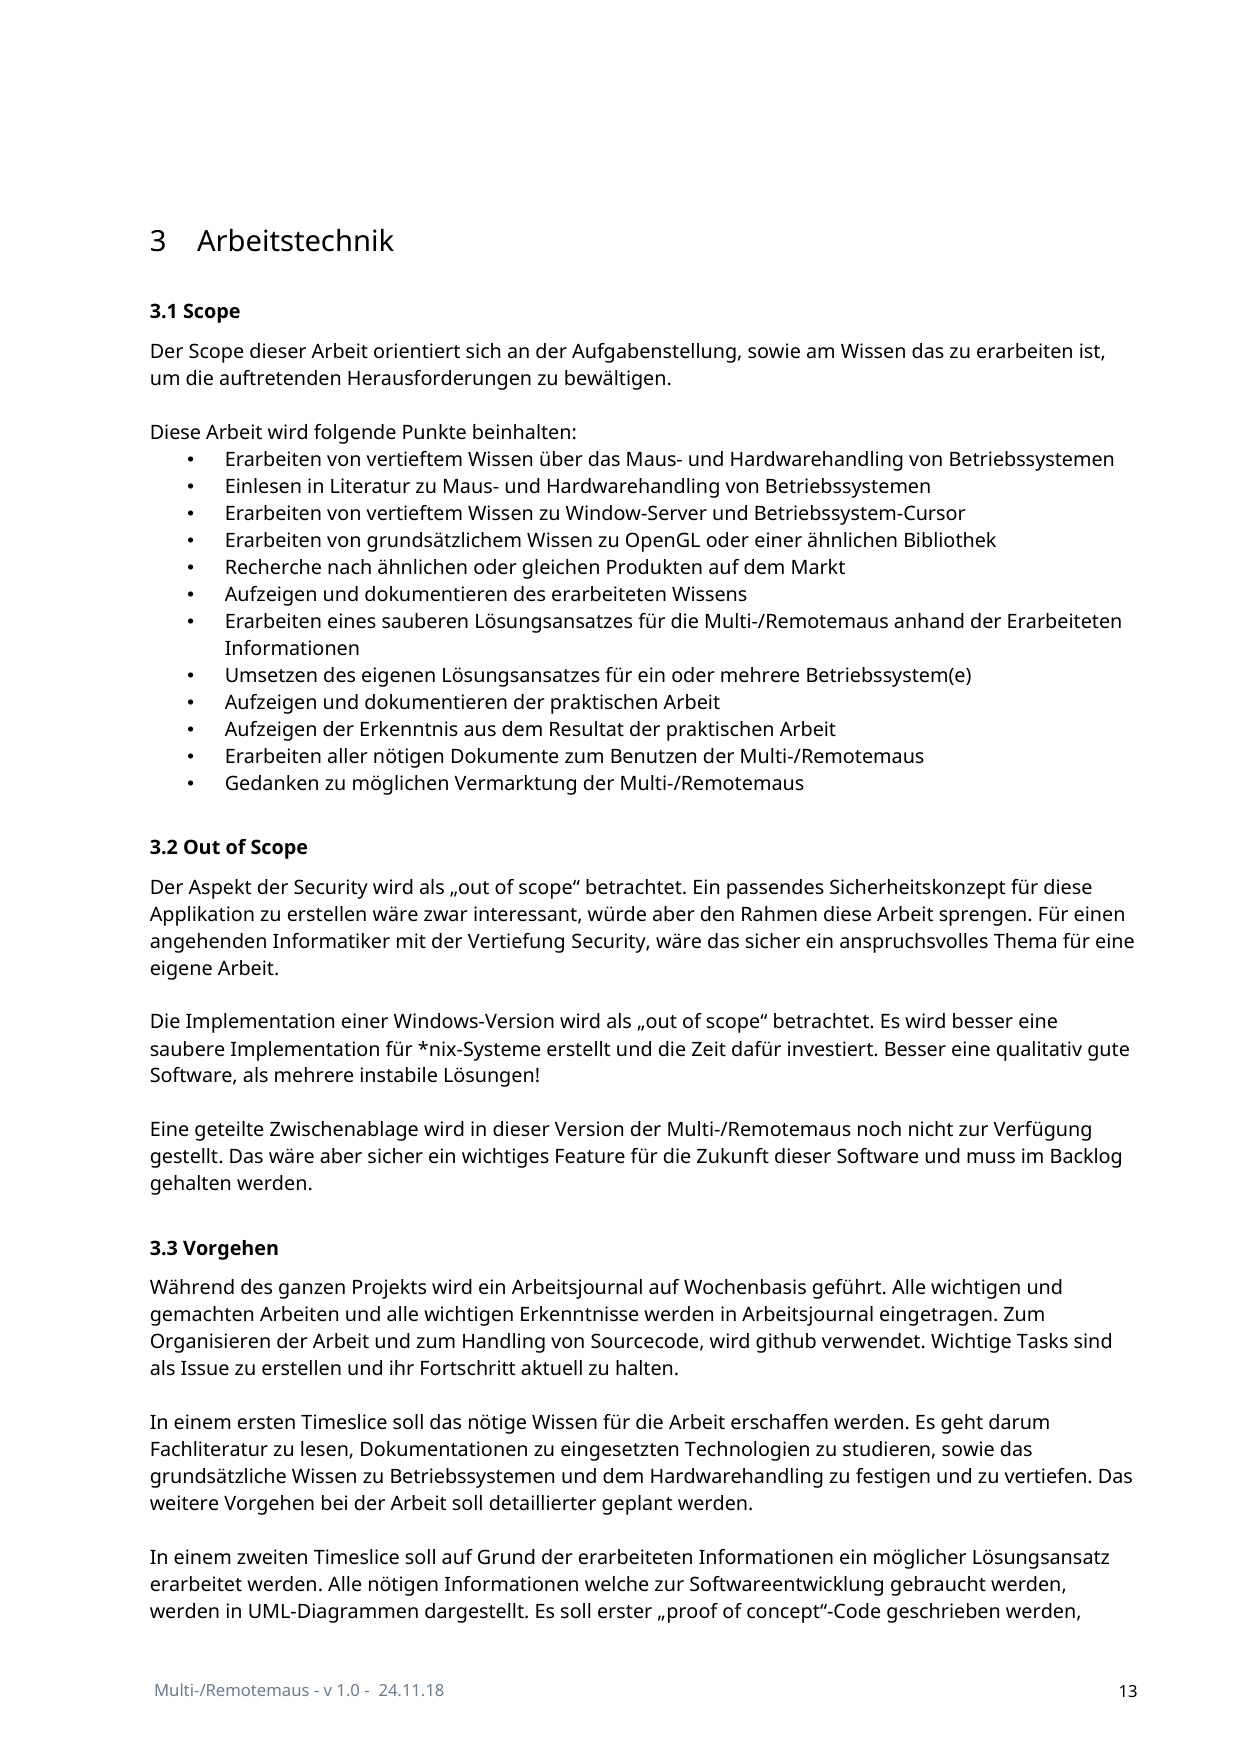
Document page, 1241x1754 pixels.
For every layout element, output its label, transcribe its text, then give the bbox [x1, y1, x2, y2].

list Erarbeiten eines sauberen Lösungsansatzes für die Multi-/Remotemaus anhand der Erarbeiteten Informationen [187, 607, 1136, 661]
list Erarbeiten von grundsätzlichem Wissen zu OpenGL oder einer ähnlichen Bibliothek [187, 526, 1136, 553]
list Gedanken zu möglichen Vermarktung der Multi-/Remotemaus [187, 769, 1136, 796]
list Erarbeiten von vertieftem Wissen zu Window-Server und Betriebssystem-Cursor [187, 499, 1136, 526]
text Diese Arbeit wird folgende Punkte beinhalten: [149, 418, 1136, 445]
list Aufzeigen und dokumentieren des erarbeiteten Wissens [187, 580, 1136, 607]
subtitle Scope [149, 298, 1136, 325]
list Recherche nach ähnlichen oder gleichen Produkten auf dem Markt [187, 553, 1136, 580]
list Einlesen in Literatur zu Maus- und Hardwarehandling von Betriebssystemen [187, 472, 1136, 499]
list Umsetzen des eigenen Lösungsansatzes für ein oder mehrere Betriebssystem(e) [187, 661, 1136, 688]
list Erarbeiten von vertieftem Wissen über das Maus- und Hardwarehandling von Betriebssystemen [187, 445, 1136, 472]
text Der Aspekt der Security wird als „out of scope“ betrachtet. Ein passendes Sicherheitskonzept für diese Applikation zu erstellen wäre zwar interessant, würde aber den Rahmen diese Arbeit sprengen. Für einen angehenden Informatiker mit der Vertiefung Security, wäre das sicher ein anspruchsvolles Thema für eine eigene Arbeit. [149, 873, 1136, 981]
list Aufzeigen der Erkenntnis aus dem Resultat der praktischen Arbeit [187, 715, 1136, 742]
subtitle Vorgehen [149, 1234, 1136, 1261]
text In einem ersten Timeslice soll das nötige Wissen für die Arbeit erschaffen werden. Es geht darum Fachliteratur zu lesen, Dokumentationen zu eingesetzten Technologien zu studieren, sowie das grundsätzliche Wissen zu Betriebssystemen und dem Hardwarehandling zu festigen und zu vertiefen. Das weitere Vorgehen bei der Arbeit soll detaillierter geplant werden. [149, 1408, 1136, 1516]
subtitle Out of Scope [149, 833, 1136, 860]
text Während des ganzen Projekts wird ein Arbeitsjournal auf Wochenbasis geführt. Alle wichtigen und gemachten Arbeiten und alle wichtigen Erkenntnisse werden in Arbeitsjournal eingetragen. Zum Organisieren der Arbeit und zum Handling von Sourcecode, wird github verwendet. Wichtige Tasks sind als Issue zu erstellen und ihr Fortschritt aktuell zu halten. [149, 1274, 1136, 1382]
list Aufzeigen und dokumentieren der praktischen Arbeit [187, 688, 1136, 715]
text Die Implementation einer Windows-Version wird als „out of scope“ betrachtet. Es wird besser eine saubere Implementation für *nix-Systeme erstellt und die Zeit dafür investiert. Besser eine qualitativ gute Software, als mehrere instabile Lösungen! [149, 1008, 1136, 1089]
list Erarbeiten aller nötigen Dokumente zum Benutzen der Multi-/Remotemaus [187, 742, 1136, 769]
text Der Scope dieser Arbeit orientiert sich an der Aufgabenstellung, sowie am Wissen das zu erarbeiten ist, um die auftretenden Herausforderungen zu bewältigen. [149, 337, 1136, 391]
text In einem zweiten Timeslice soll auf Grund der erarbeiteten Informationen ein möglicher Lösungsansatz erarbeitet werden. Alle nötigen Informationen welche zur Softwareentwicklung gebraucht werden, werden in UML-Diagrammen dargestellt. Es soll erster „proof of concept“-Code geschrieben werden, [149, 1543, 1136, 1624]
subtitle Arbeitstechnik [149, 221, 1136, 260]
text Eine geteilte Zwischenablage wird in dieser Version der Multi-/Remotemaus noch nicht zur Verfügung gestellt. Das wäre aber sicher ein wichtiges Feature für die Zukunft dieser Software und muss im Backlog gehalten werden. [149, 1116, 1136, 1197]
